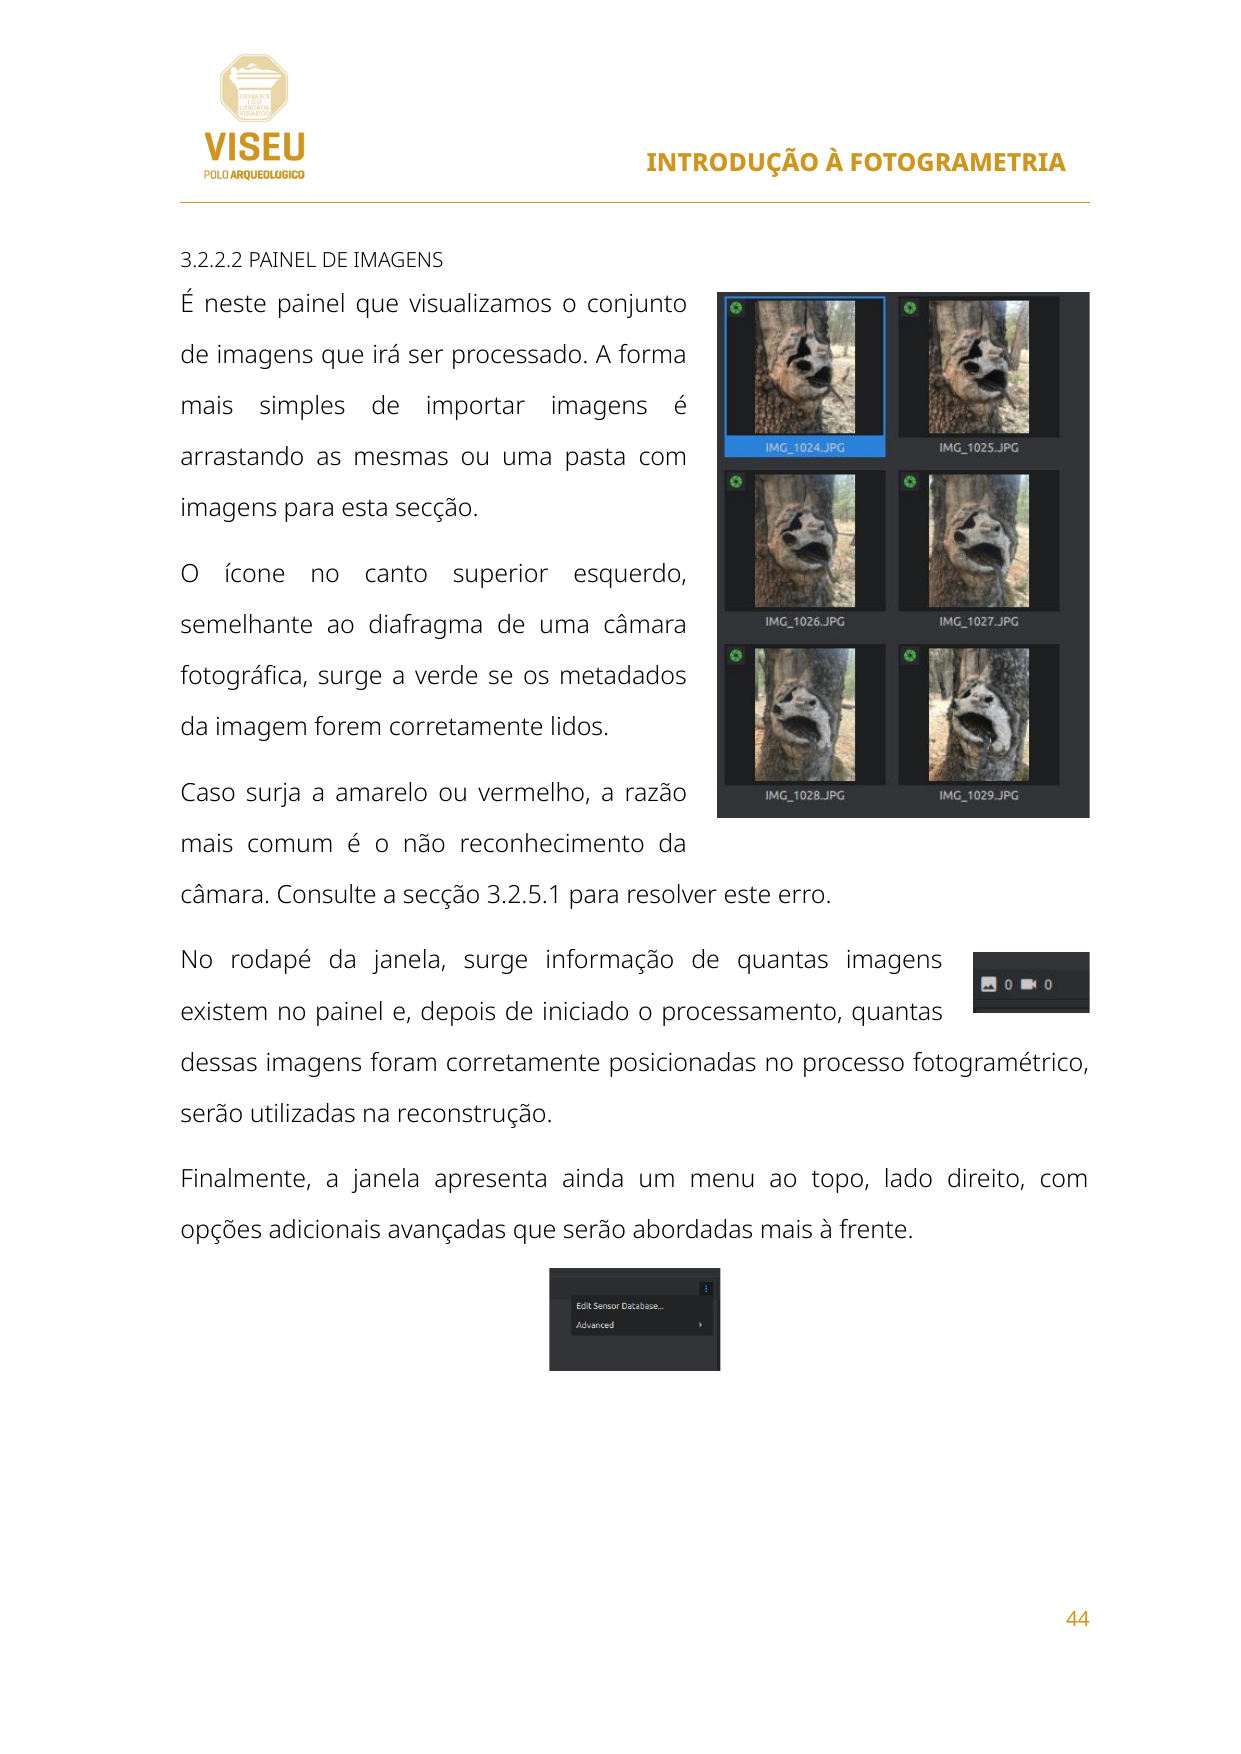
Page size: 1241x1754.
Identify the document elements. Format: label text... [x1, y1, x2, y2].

text O ícone no canto superior esquerdo, semelhante ao diafragma de uma câmara fotográfica, surge a verde se os metadados da imagem forem corretamente lidos. [180, 556, 717, 743]
text Finalmente, a janela apresenta ainda um menu ao topo, lado direito, com opções adicionais avançadas que serão abordadas mais à frente. [180, 1161, 1090, 1246]
subtitle 3.2.2.2 Painel de imagens [180, 245, 1090, 273]
text É neste painel que visualizamos o conjunto de imagens que irá ser processado. A forma mais simples de importar imagens é arrastando as mesmas ou uma pasta com imagens para esta secção. [180, 286, 1090, 524]
text No rodapé da janela, surge informação de quantas imagens existem no painel e, depois de iniciado o processamento, quantas dessas imagens foram corretamente posicionadas no processo fotogramétrico, serão utilizadas na reconstrução. [180, 942, 1090, 1129]
picture [717, 292, 1090, 818]
picture [973, 952, 1090, 1013]
text Caso surja a amarelo ou vermelho, a razão mais comum é o não reconhecimento da câmara. Consulte a secção 3.2.5.1 para resolver este erro. [180, 774, 1090, 911]
picture [549, 1268, 721, 1371]
